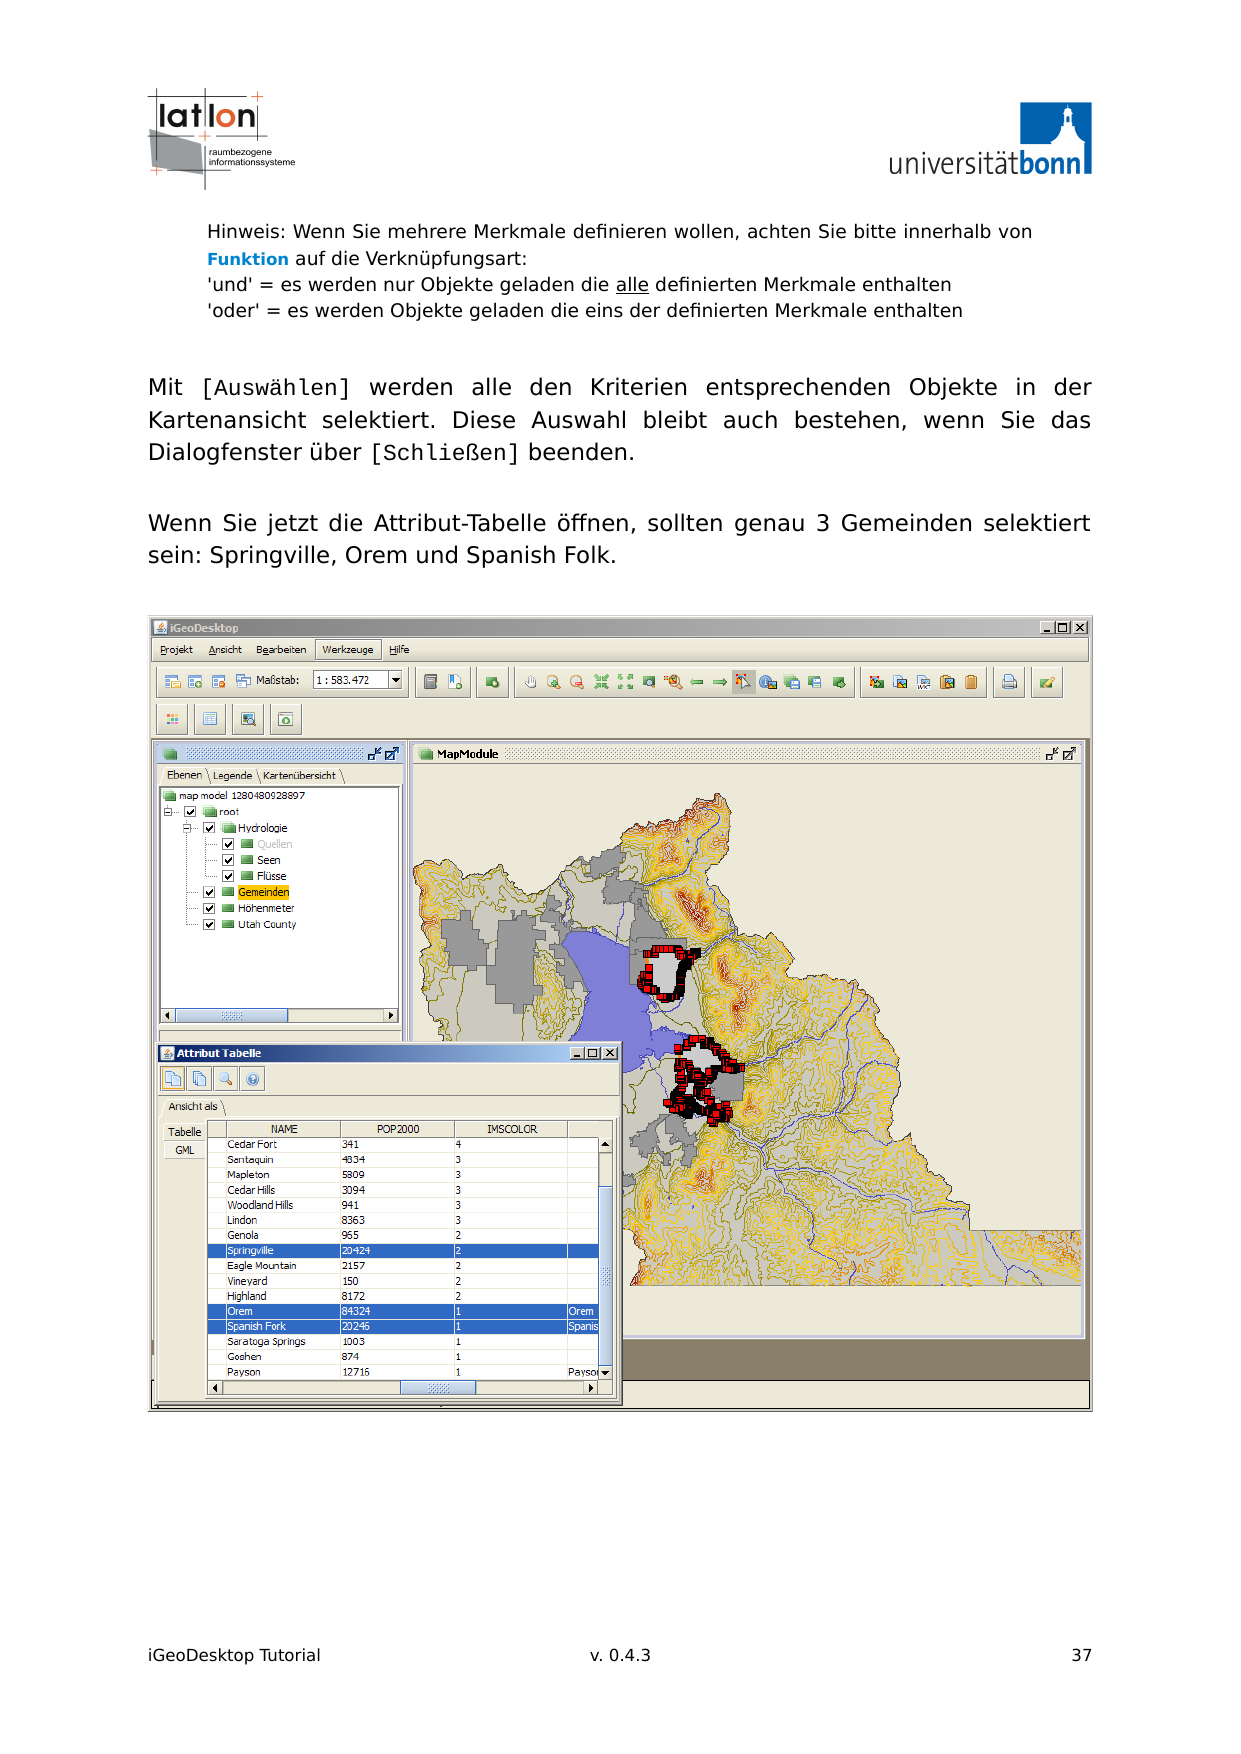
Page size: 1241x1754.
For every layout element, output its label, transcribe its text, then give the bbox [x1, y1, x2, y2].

text Mit [Auswählen] werden alle den Kriterien entsprechenden Objekte in der Kartenansicht selektiert. Diese Auswahl bleibt auch bestehen, wenn Sie das Dialogfenster über [Schließen] beenden. [148, 374, 1092, 468]
picture [889, 102, 1093, 174]
picture [147, 88, 295, 190]
text Hinweis: Wenn Sie mehrere Merkmale definieren wollen, achten Sie bitte innerhalb von Funktion auf die Verknüpfungsart: 'und' = es werden nur Objekte geladen die alle definierten Merkmale enthalten 'oder' = es werden Objekte geladen die eins der definierten Merkmale enthalten [207, 221, 1033, 322]
text Wenn Sie jetzt die Attribut-Tabelle öffnen, sollten genau 3 Gemeinden selektiert sein: Springville, Orem und Spanish Folk. [148, 510, 1092, 569]
picture [147, 615, 1093, 1412]
